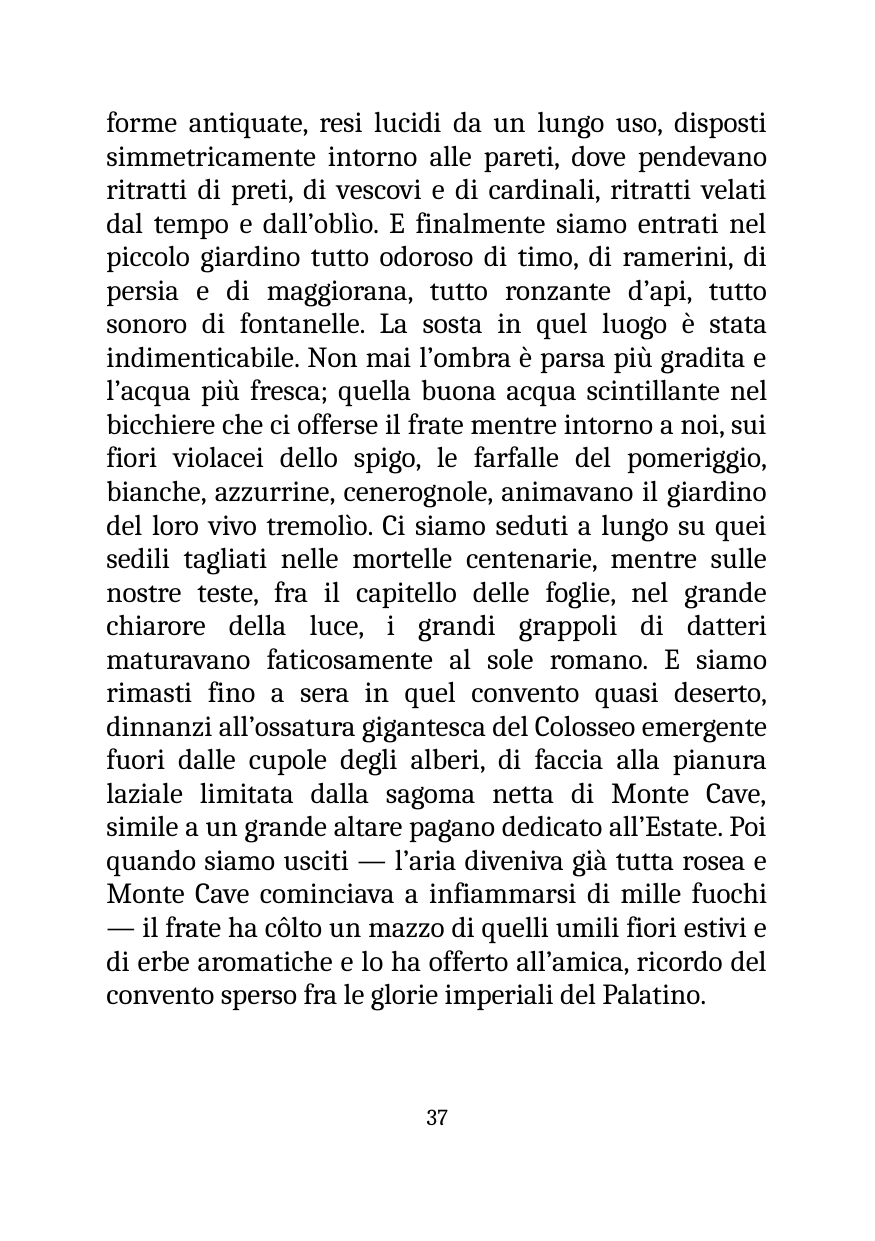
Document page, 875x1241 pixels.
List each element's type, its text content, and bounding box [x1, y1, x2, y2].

text forme antiquate, resi lucidi da un lungo uso, disposti simmetricamente intorno alle pareti, dove pendevano ritratti di preti, di vescovi e di cardinali, ritratti velati dal tempo e dall’oblìo. E finalmente siamo entrati nel piccolo giardino tutto odoroso di timo, di ramerini, di persia e di maggiorana, tutto ronzante d’api, tutto sonoro di fontanelle. La sosta in quel luogo è stata indimenticabile. Non mai l’ombra è parsa più gradita e l’acqua più fresca; quella buona acqua scintillante nel bicchiere che ci offerse il frate mentre intorno a noi, sui fiori violacei dello spigo, le farfalle del pomeriggio, bianche, azzurrine, cenerognole, animavano il giardino del loro vivo tremolìo. Ci siamo seduti a lungo su quei sedili tagliati nelle mortelle centenarie, mentre sulle nostre teste, fra il capitello delle foglie, nel grande chiarore della luce, i grandi grappoli di datteri maturavano faticosamente al sole romano. E siamo rimasti fino a sera in quel convento quasi deserto, dinnanzi all’ossatura gigantesca del Colosseo emergente fuori dalle cupole degli alberi, di faccia alla pianura laziale limitata dalla sagoma netta di Monte Cave, simile a un grande altare pagano dedicato all’Estate. Poi quando siamo usciti — l’aria diveniva già tutta rosea e Monte Cave cominciava a infiammarsi di mille fuochi — il frate ha côlto un mazzo di quelli umili fiori estivi e di erbe aromatiche e lo ha offerto all’amica, ricordo del convento sperso fra le glorie imperiali del Palatino. [106, 106, 768, 1012]
